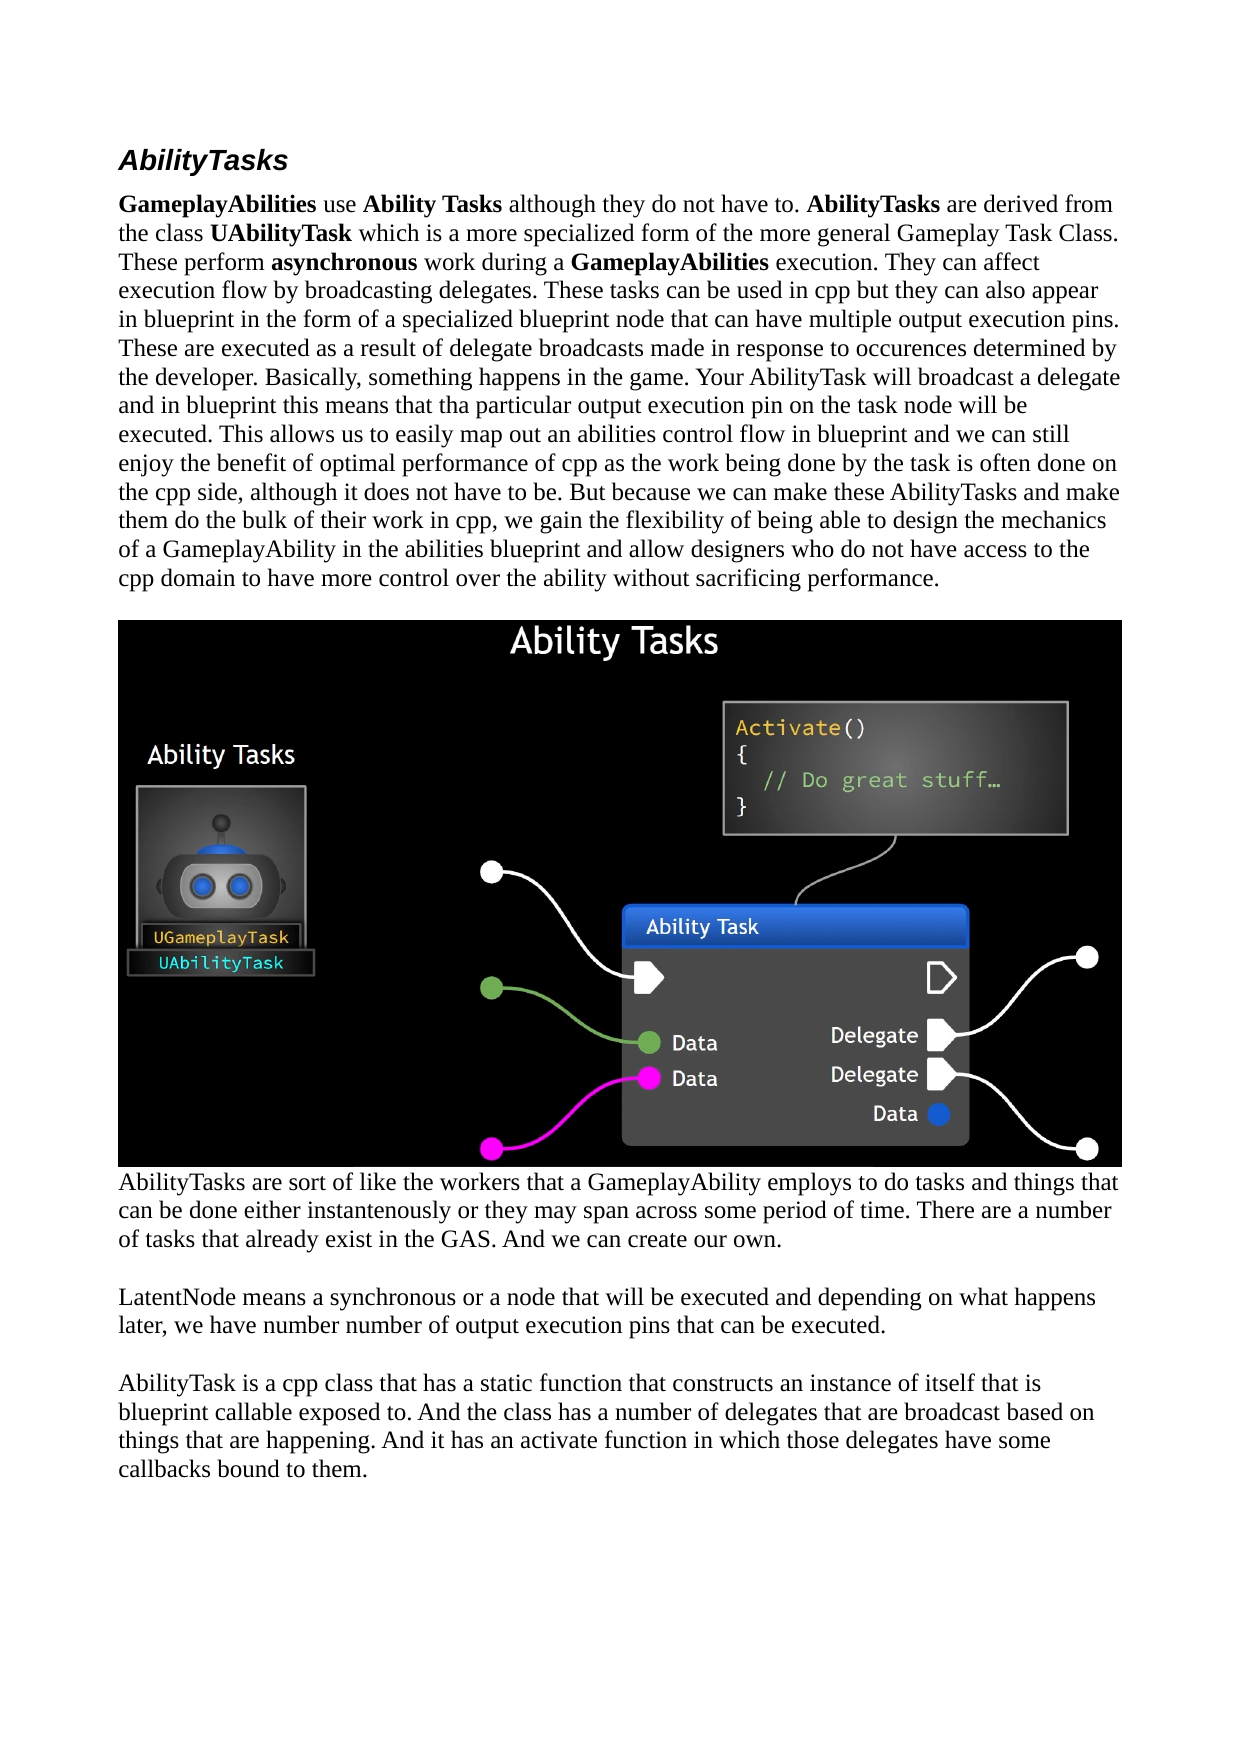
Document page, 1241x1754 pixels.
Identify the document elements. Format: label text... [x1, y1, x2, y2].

subtitle AbilityTasks [118, 143, 1122, 177]
text LatentNode means a synchronous or a node that will be executed and depending on what happens later, we have number number of output execution pins that can be executed. [118, 1282, 1122, 1339]
picture [118, 620, 1122, 1167]
text AbilityTask is a cpp class that has a static function that constructs an instance of itself that is blueprint callable exposed to. And the class has a number of delegates that are broadcast based on things that are happening. And it has an activate function in which those delegates have some callbacks bound to them. [118, 1368, 1122, 1483]
text GameplayAbilities use Ability Tasks although they do not have to. AbilityTasks are derived from the class UAbilityTask which is a more specialized form of the more general Gameplay Task Class. These perform asynchronous work during a GameplayAbilities execution. They can affect execution flow by broadcasting delegates. These tasks can be used in cpp but they can also appear in blueprint in the form of a specialized blueprint node that can have multiple output execution pins. These are executed as a result of delegate broadcasts made in response to occurences determined by the developer. Basically, something happens in the game. Your AbilityTask will broadcast a delegate and in blueprint this means that tha particular output execution pin on the task node will be executed. This allows us to easily map out an abilities control flow in blueprint and we can still enjoy the benefit of optimal performance of cpp as the work being done by the task is often done on the cpp side, although it does not have to be. But because we can make these AbilityTasks and make them do the bulk of their work in cpp, we gain the flexibility of being able to design the mechanics of a GameplayAbility in the abilities blueprint and allow designers who do not have access to the cpp domain to have more control over the ability without sacrificing performance. [118, 189, 1122, 592]
text AbilityTasks are sort of like the workers that a GameplayAbility employs to do tasks and things that can be done either instantenously or they may span across some period of time. There are a number of tasks that already exist in the GAS. And we can create our own. [118, 1167, 1122, 1253]
